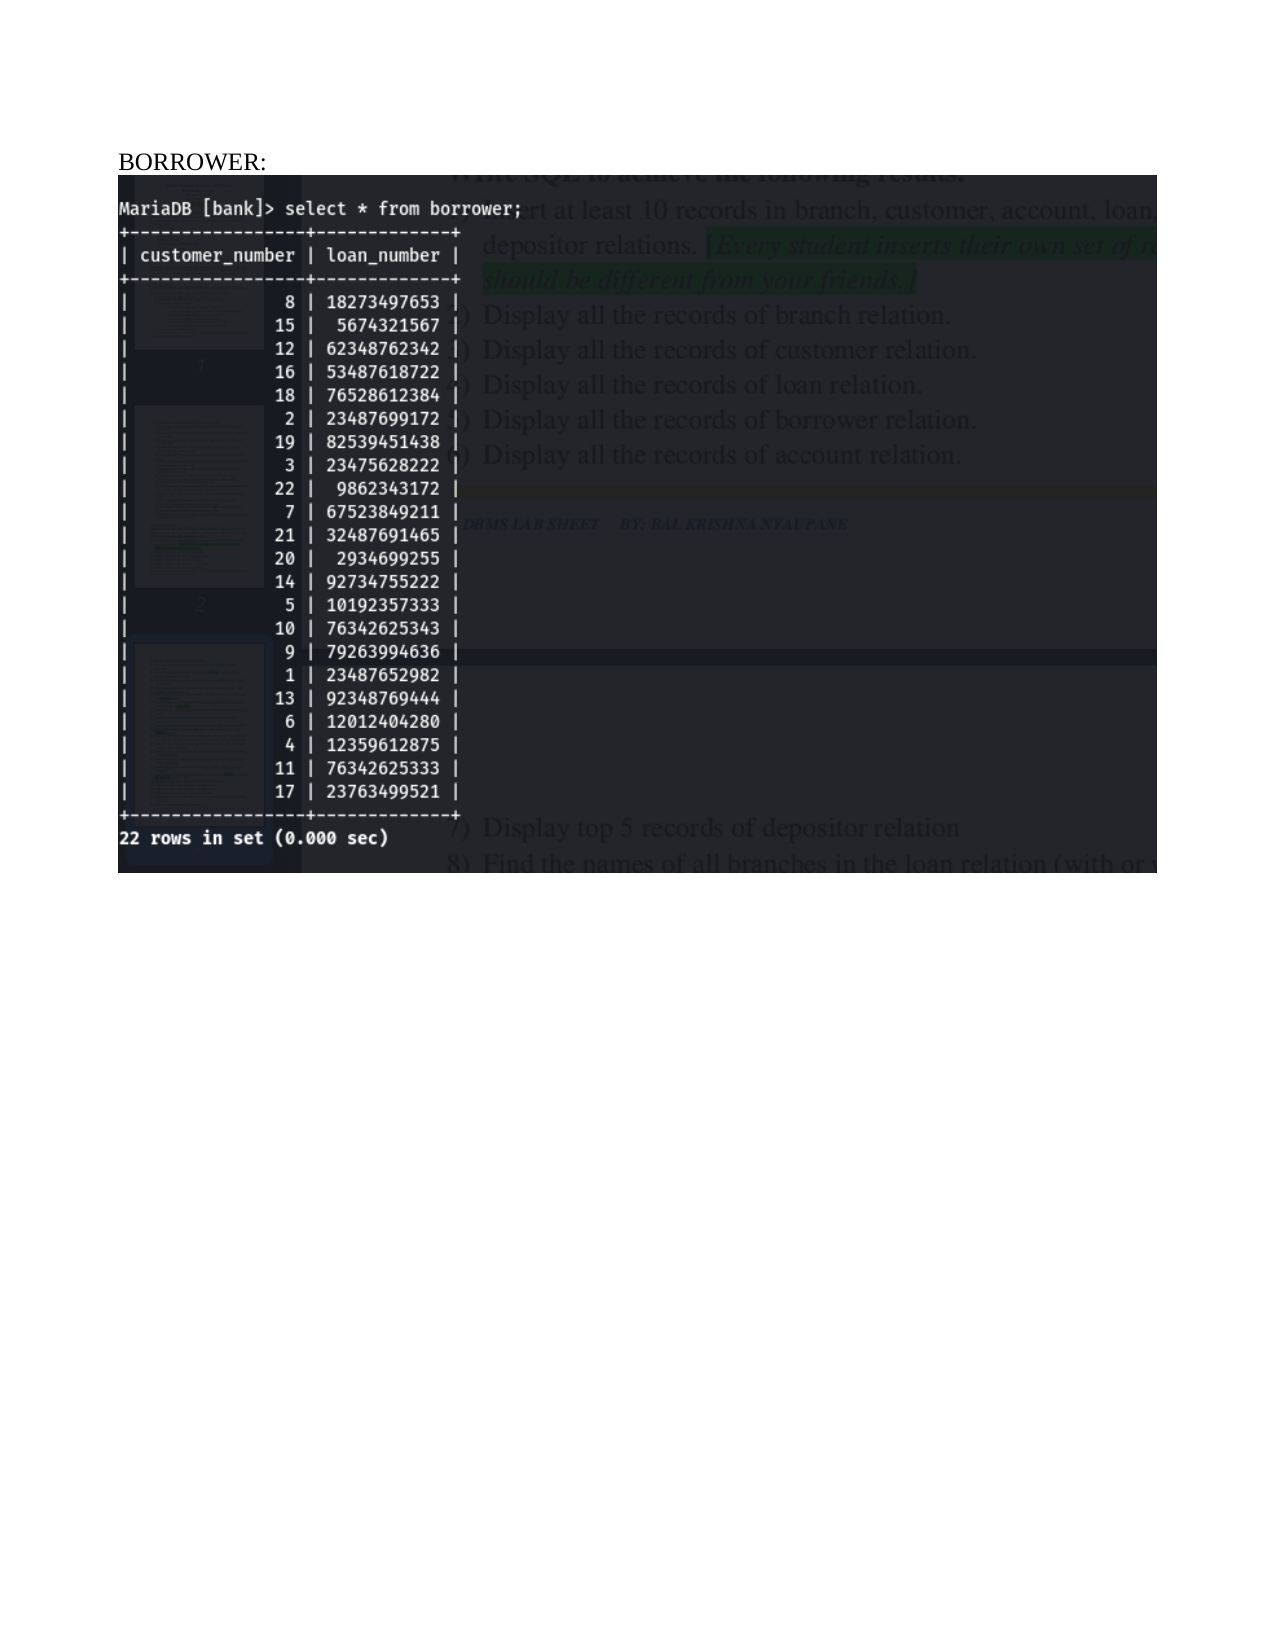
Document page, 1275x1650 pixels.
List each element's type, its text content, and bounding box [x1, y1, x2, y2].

picture [118, 175, 1157, 873]
text BORROWER: [118, 147, 1157, 175]
